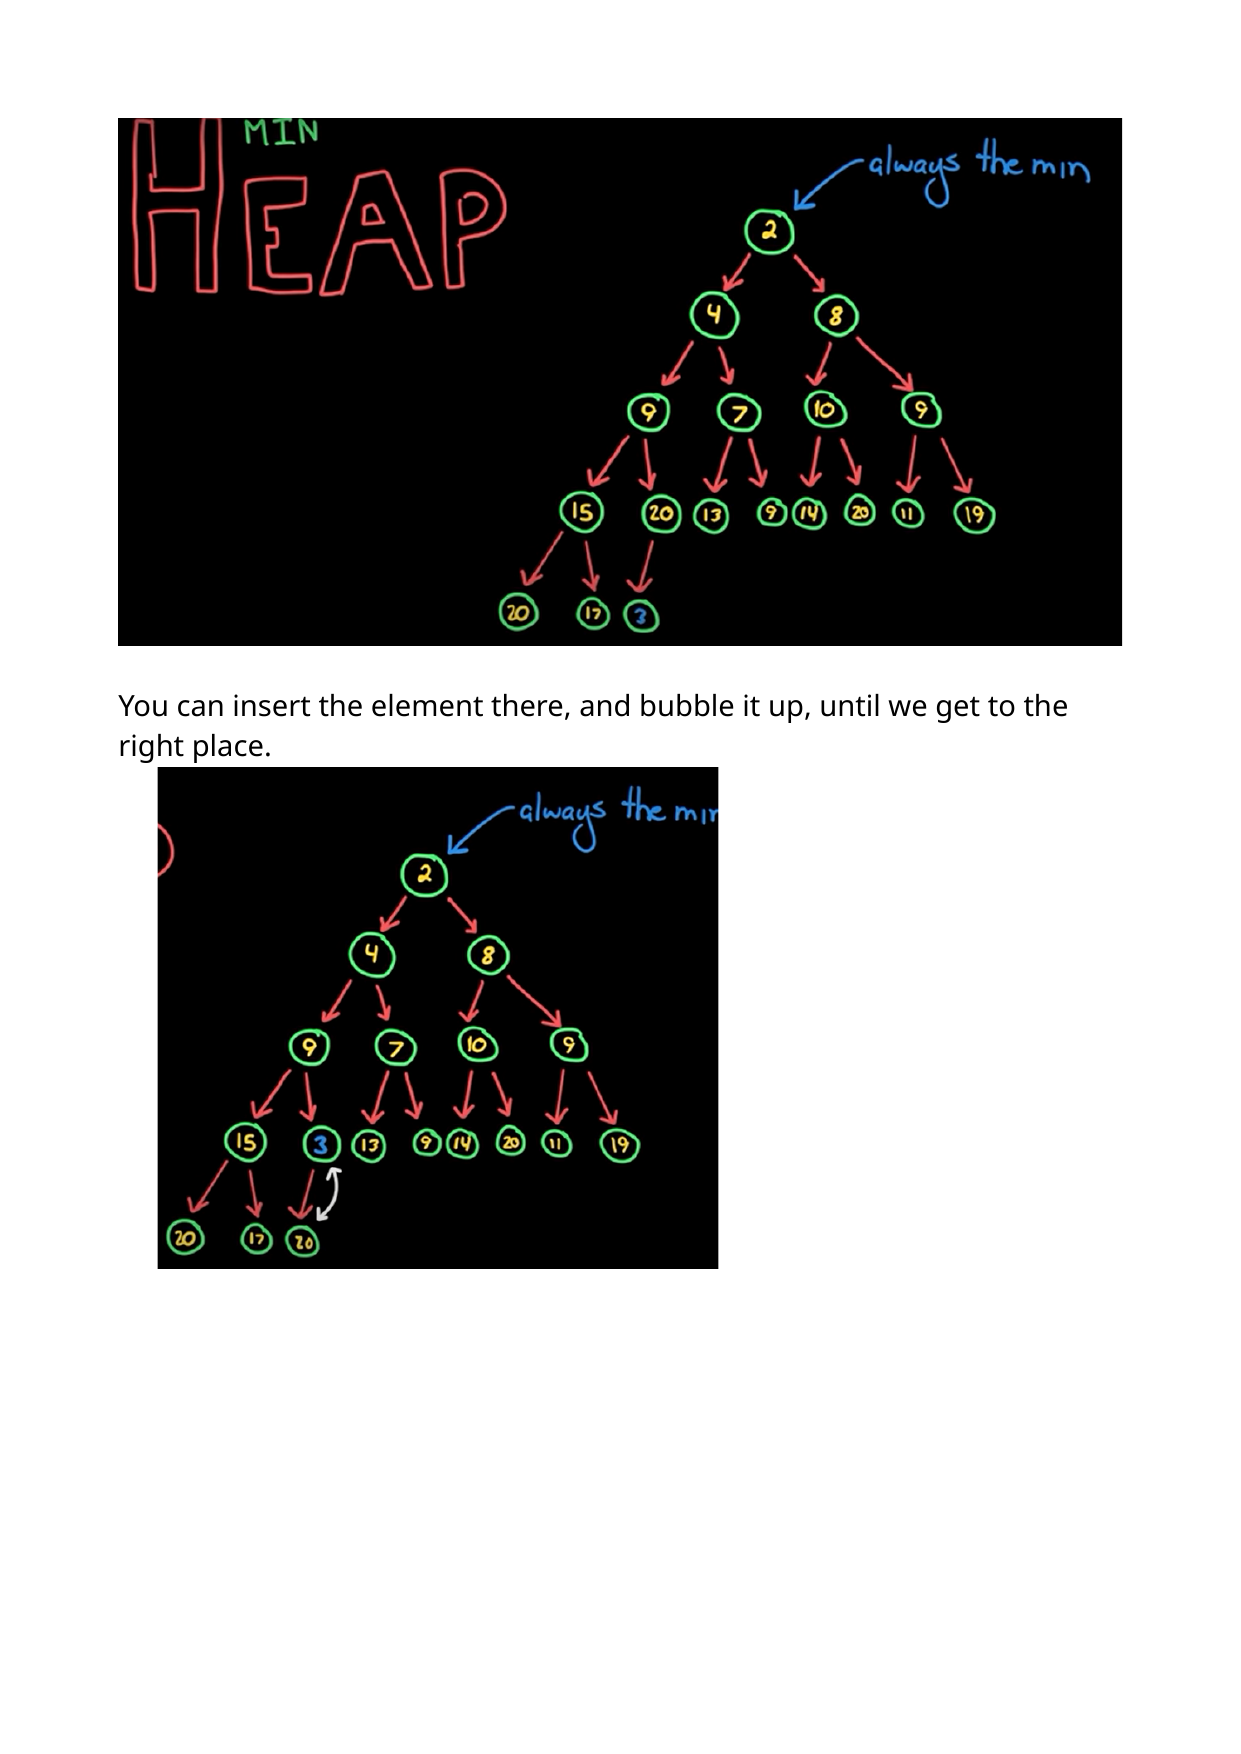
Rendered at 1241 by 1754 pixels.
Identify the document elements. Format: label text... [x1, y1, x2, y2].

picture [118, 118, 1123, 646]
picture [157, 767, 719, 1269]
text You can insert the element there, and bubble it up, until we get to the right place. [118, 685, 1122, 765]
